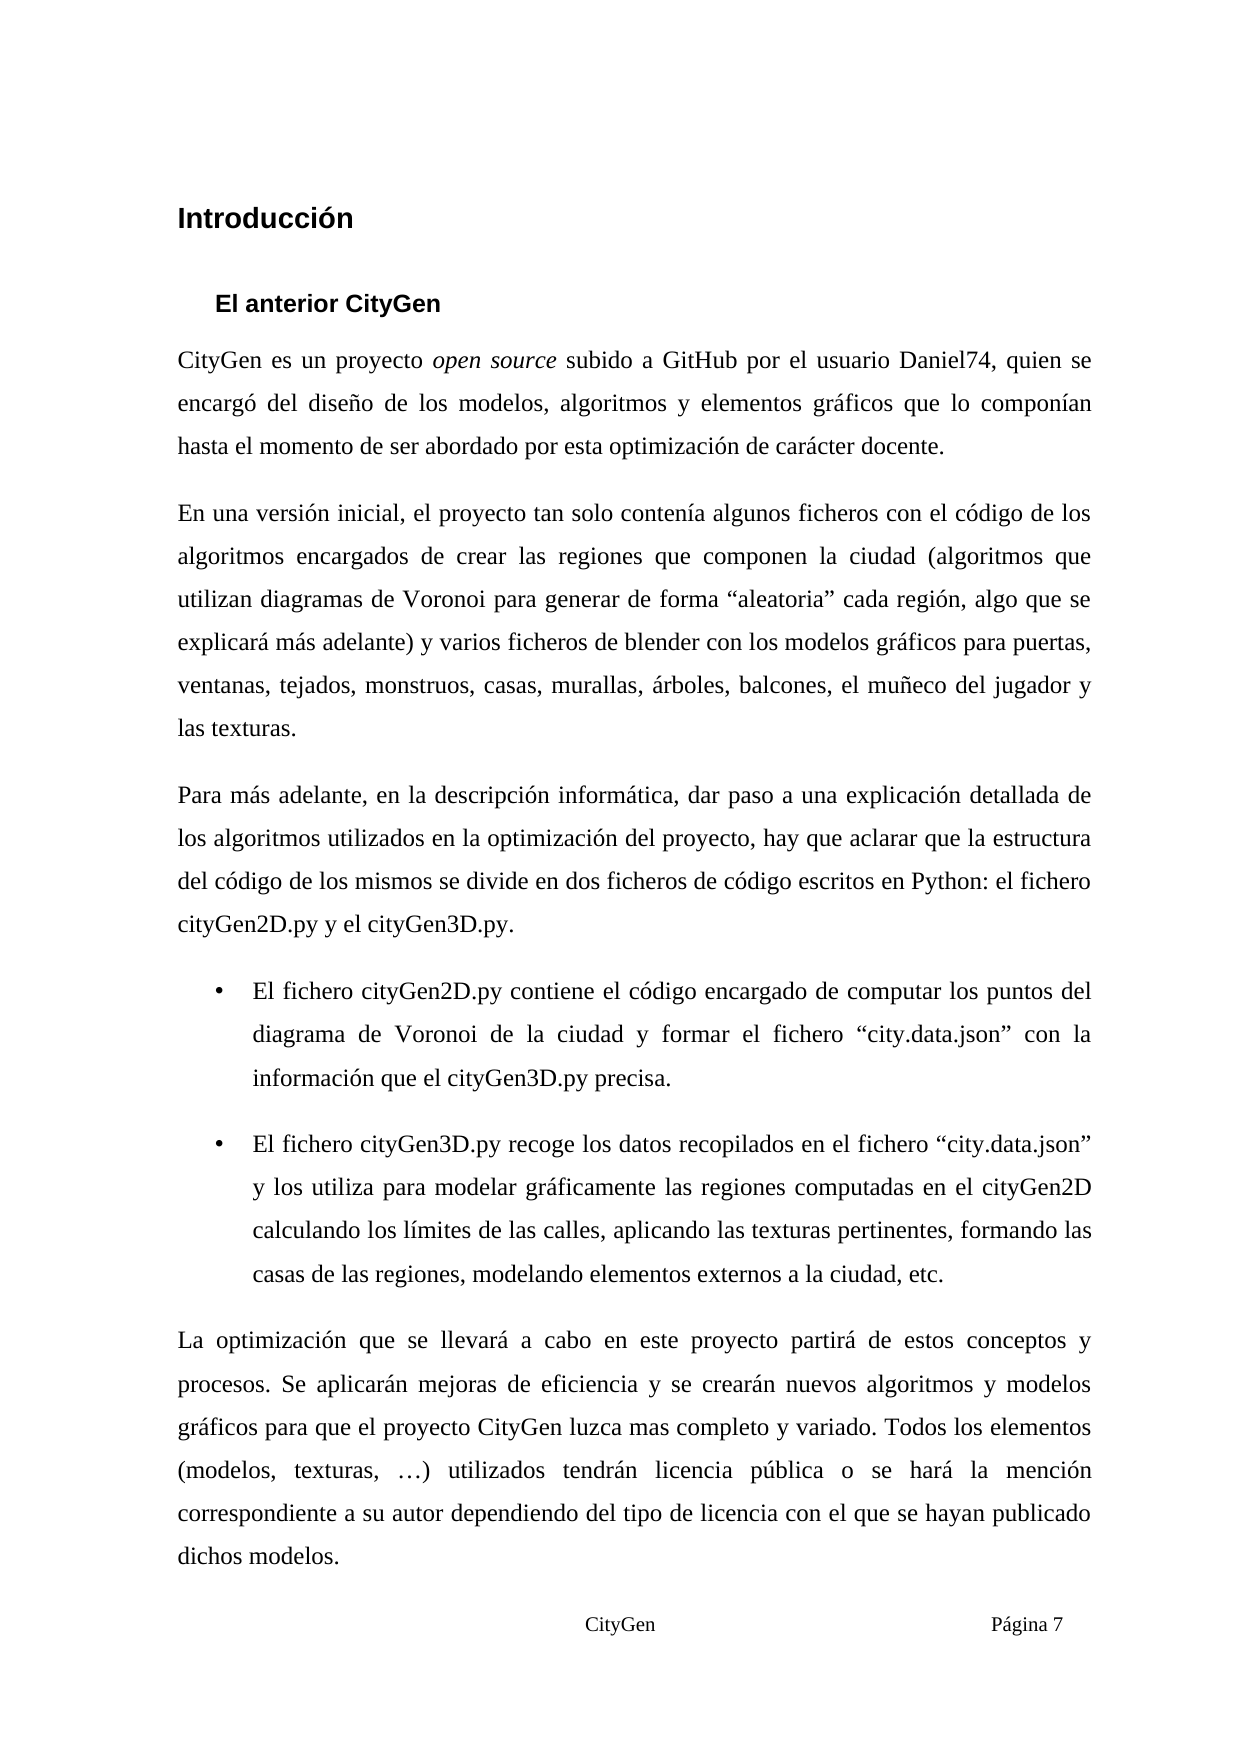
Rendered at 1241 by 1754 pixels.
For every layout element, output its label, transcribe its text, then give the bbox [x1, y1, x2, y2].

subtitle El anterior CityGen [177, 289, 1093, 318]
text Para más adelante, en la descripción informática, dar paso a una explicación detallada de los algoritmos utilizados en la optimización del proyecto, hay que aclarar que la estructura del código de los mismos se divide en dos ficheros de código escritos en Python: el fichero cityGen2D.py y el cityGen3D.py. [177, 780, 1093, 938]
text En una versión inicial, el proyecto tan solo contenía algunos ficheros con el código de los algoritmos encargados de crear las regiones que componen la ciudad (algoritmos que utilizan diagramas de Voronoi para generar de forma “aleatoria” cada región, algo que se explicará más adelante) y varios ficheros de blender con los modelos gráficos para puertas, ventanas, tejados, monstruos, casas, murallas, árboles, balcones, el muñeco del jugador y las texturas. [177, 498, 1093, 742]
list El fichero cityGen2D.py contiene el código encargado de computar los puntos del diagrama de Voronoi de la ciudad y formar el fichero “city.data.json” con la información que el cityGen3D.py precisa. [215, 976, 1093, 1091]
list El fichero cityGen3D.py recoge los datos recopilados en el fichero “city.data.json” y los utiliza para modelar gráficamente las regiones computadas en el cityGen2D calculando los límites de las calles, aplicando las texturas pertinentes, formando las casas de las regiones, modelando elementos externos a la ciudad, etc. [215, 1129, 1093, 1287]
text La optimización que se llevará a cabo en este proyecto partirá de estos conceptos y procesos. Se aplicarán mejoras de eficiencia y se crearán nuevos algoritmos y modelos gráficos para que el proyecto CityGen luzca mas completo y variado. Todos los elementos (modelos, texturas, …) utilizados tendrán licencia pública o se hará la mención correspondiente a su autor dependiendo del tipo de licencia con el que se hayan publicado dichos modelos. [177, 1326, 1093, 1570]
subtitle Introducción [177, 201, 1093, 235]
text CityGen es un proyecto open source subido a GitHub por el usuario Daniel74, quien se encargó del diseño de los modelos, algoritmos y elementos gráficos que lo componían hasta el momento de ser abordado por esta optimización de carácter docente. [177, 345, 1093, 460]
